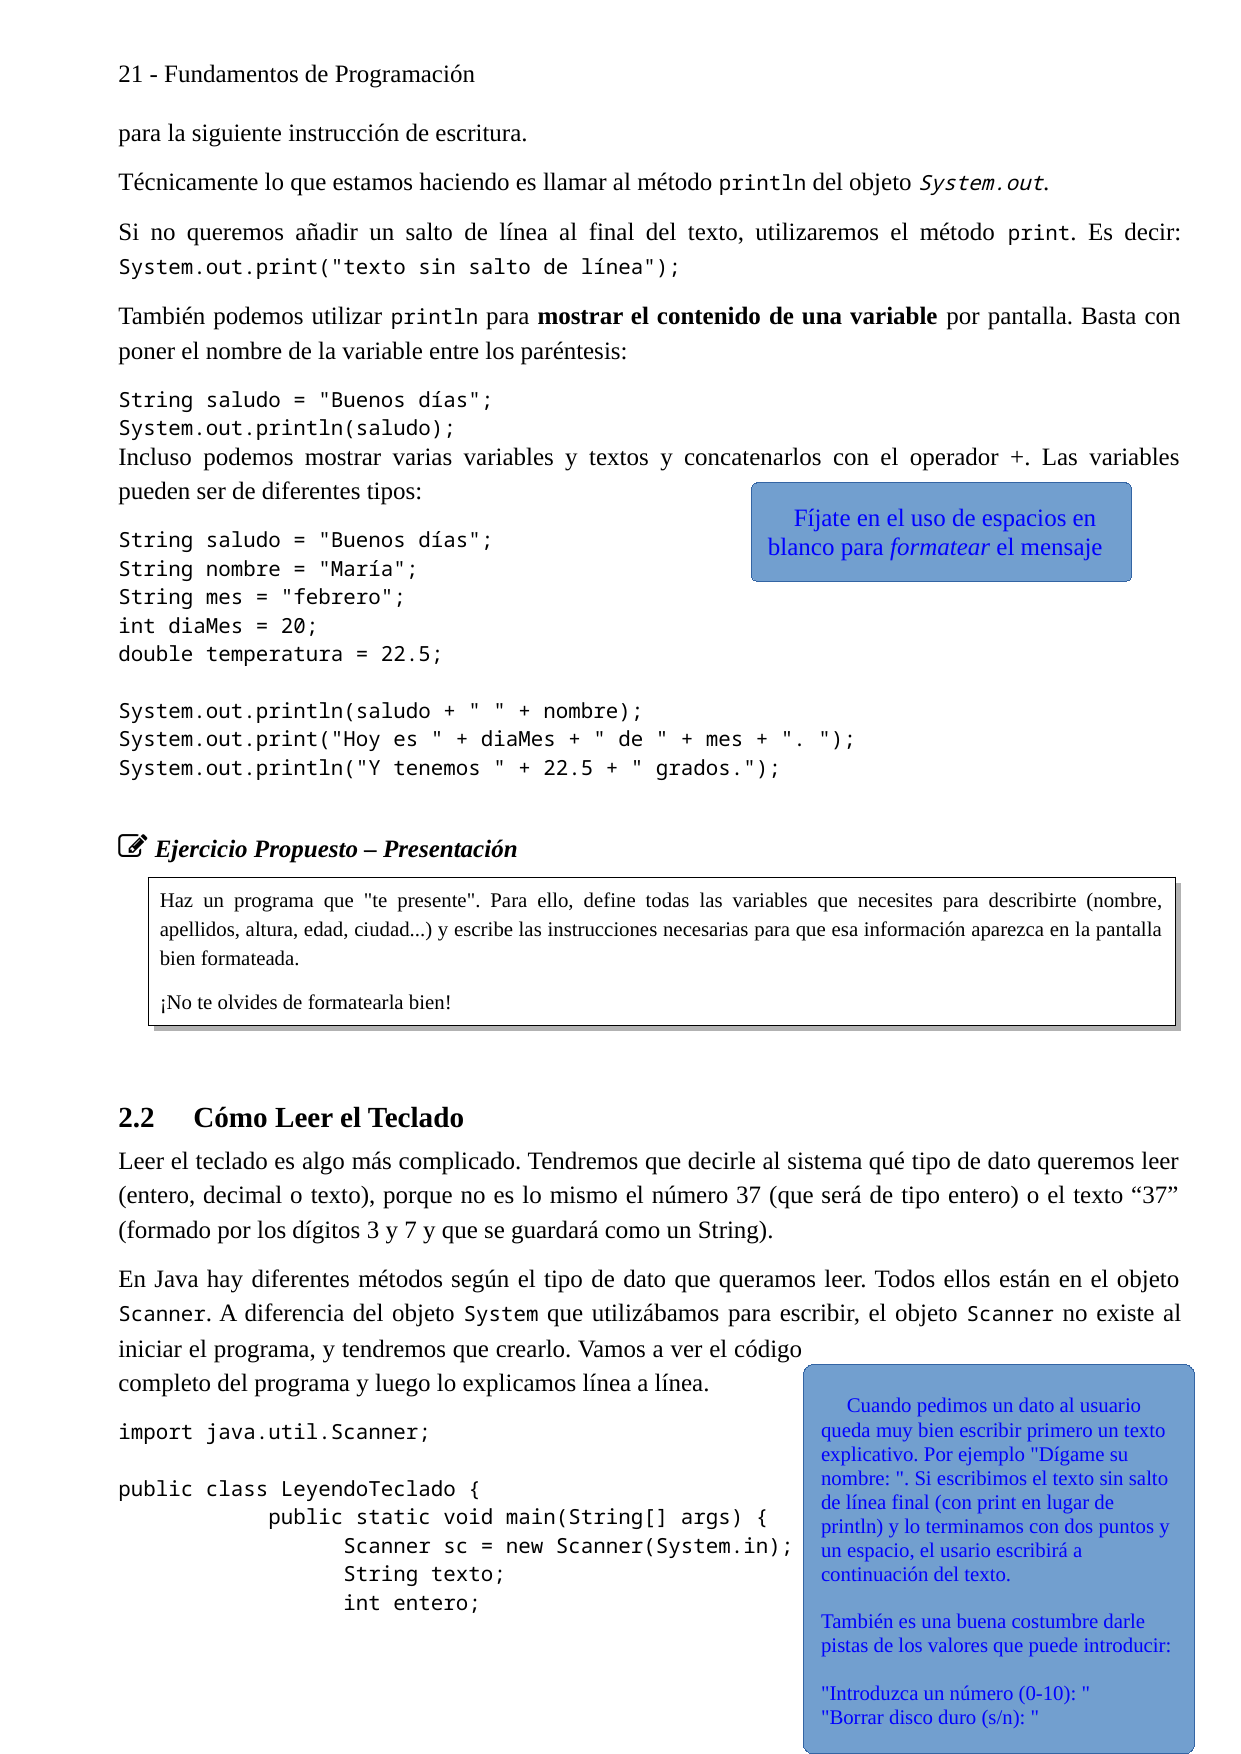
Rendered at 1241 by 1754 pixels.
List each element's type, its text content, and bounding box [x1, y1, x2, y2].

text String nombre = "María"; [118, 554, 756, 582]
text public static void main(String[] args) { [118, 1502, 803, 1531]
text  Ejercicio Propuesto – Presentación [118, 830, 1181, 864]
text Leer el teclado es algo más complicado. Tendremos que decirle al sistema qué tipo de dato queremos leer (entero, decimal o texto), porque no es lo mismo el número 37 (que será de tipo entero) o el texto “37” (formado por los dígitos 3 y 7 y que se guardará como un String). [118, 1146, 1181, 1244]
text System.out.println("Y tenemos " + 22.5 + " grados."); [118, 753, 1181, 781]
subtitle Cómo Leer el Teclado [118, 1100, 1181, 1133]
text [1127, 554, 1181, 582]
text ¡No te olvides de formatearla bien! [149, 978, 1175, 1025]
text System.out.print("Hoy es " + diaMes + " de " + mes + ". "); [118, 724, 1181, 753]
text Scanner sc = new Scanner(System.in); [118, 1531, 803, 1559]
text double temperatura = 22.5; [118, 639, 1181, 668]
text public class LeyendoTeclado { [118, 1474, 803, 1502]
text [1132, 525, 1181, 554]
text import java.util.Scanner; [118, 1417, 803, 1446]
text int diaMes = 20; [118, 611, 1181, 639]
text System.out.println(saludo + " " + nombre); [118, 696, 1181, 724]
text También podemos utilizar println para mostrar el contenido de una variable por pantalla. Basta con poner el nombre de la variable entre los paréntesis: [118, 301, 1181, 365]
text String texto; [118, 1559, 803, 1588]
text para la siguiente instrucción de escritura. [118, 118, 1181, 147]
text En Java hay diferentes métodos según el tipo de dato que queramos leer. Todos ellos están en el objeto Scanner. A diferencia del objeto System que utilizábamos para escribir, el objeto Scanner no existe al iniciar el programa, y tendremos que crearlo. Vamos a ver el código completo del programa y luego lo explicamos línea a línea. [118, 1264, 1181, 1397]
text String mes = "febrero"; [118, 582, 1181, 611]
text Incluso podemos mostrar varias variables y textos y concatenarlos con el operador +. Las variables pueden ser de diferentes tipos: [118, 442, 1181, 505]
text int entero; [118, 1588, 803, 1616]
text String saludo = "Buenos días"; [118, 525, 751, 554]
text Si no queremos añadir un salto de línea al final del texto, utilizaremos el método print. Es decir: System.out.print("texto sin salto de línea"); [118, 217, 1181, 281]
text String saludo = "Buenos días"; [118, 385, 1181, 413]
text Haz un programa que "te presente". Para ello, define todas las variables que necesites para describirte (nombre, apellidos, altura, edad, ciudad...) y escribe las instrucciones necesarias para que esa información aparezca en la pantalla bien formateada. [149, 878, 1175, 970]
text System.out.println(saludo); [118, 413, 1181, 442]
text Técnicamente lo que estamos haciendo es llamar al método println del objeto System.out. [118, 167, 1181, 197]
